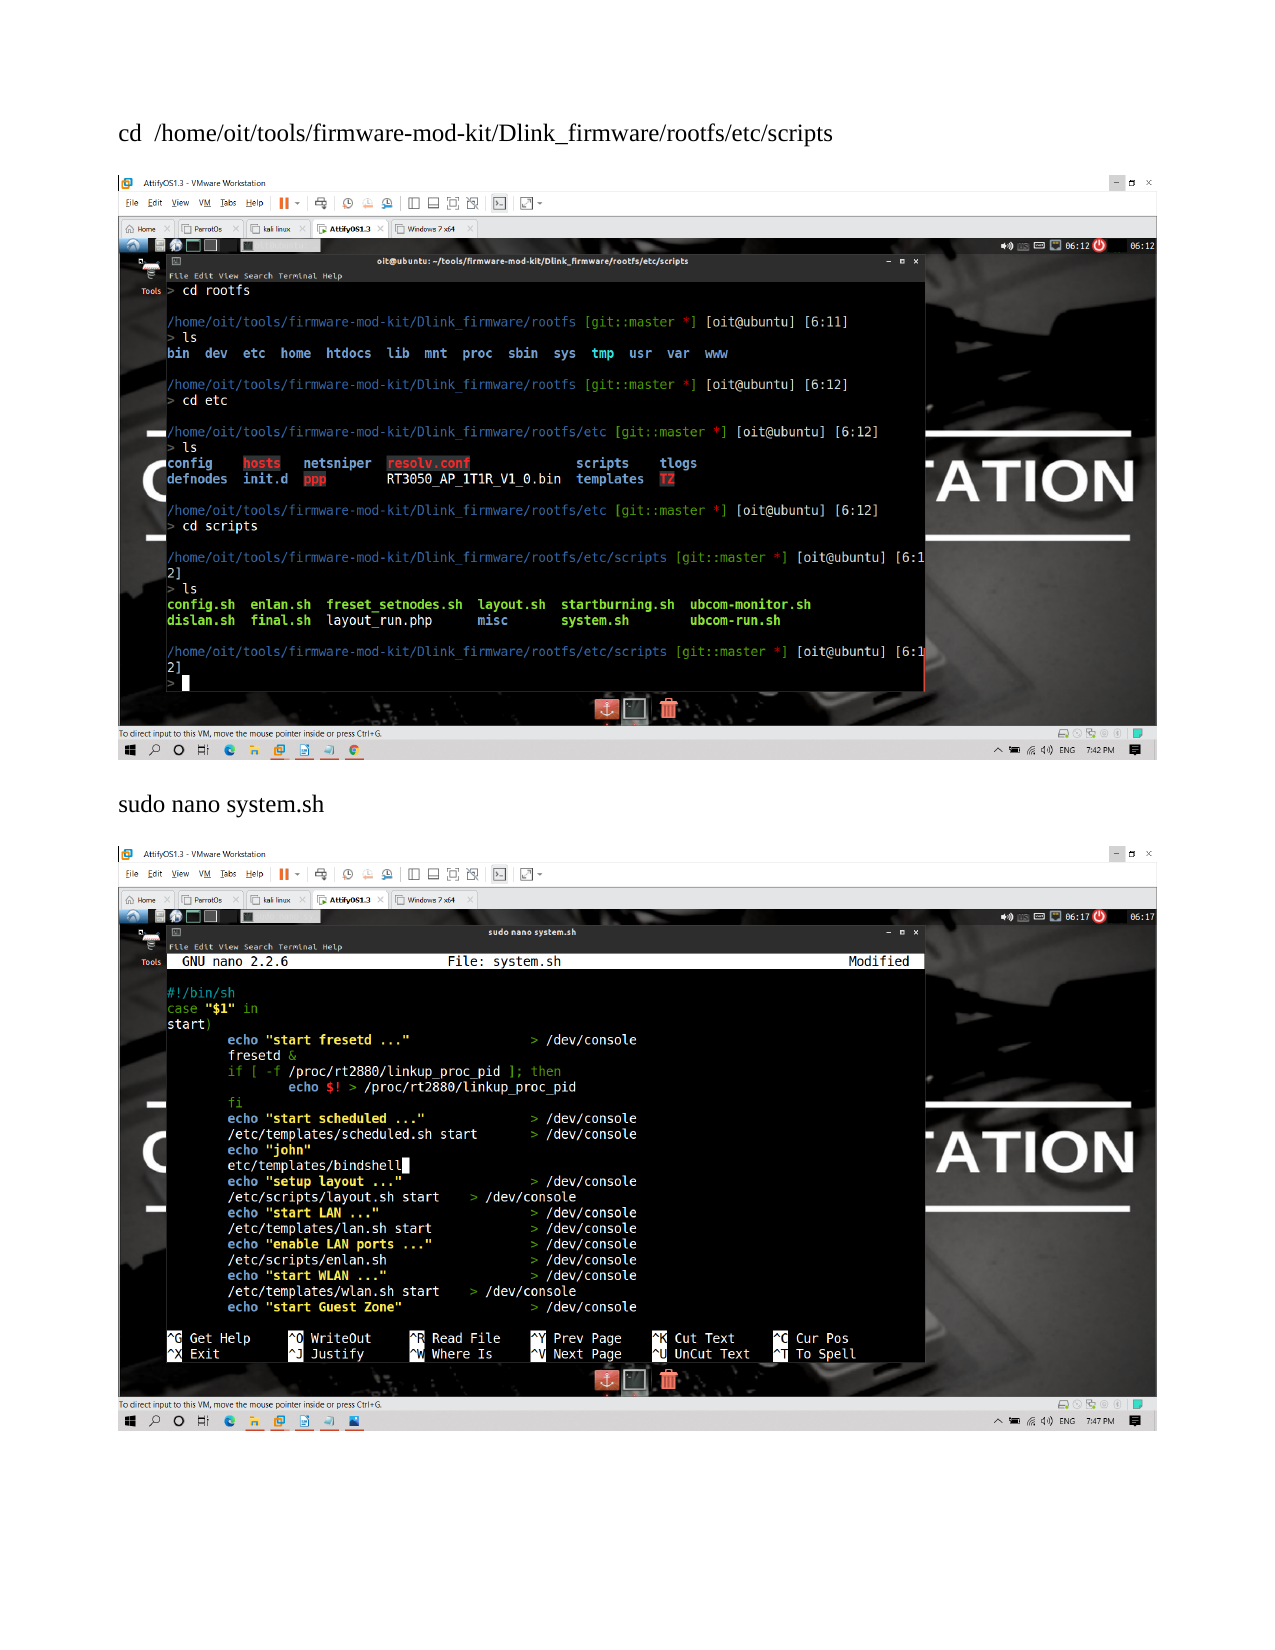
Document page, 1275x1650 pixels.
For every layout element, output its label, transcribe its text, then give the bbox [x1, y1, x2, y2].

text sudo nano system.sh [118, 789, 1157, 817]
picture [118, 846, 1157, 1431]
text cd /home/oit/tools/firmware-mod-kit/Dlink_firmware/rootfs/etc/scripts [118, 118, 1157, 147]
picture [118, 175, 1157, 760]
